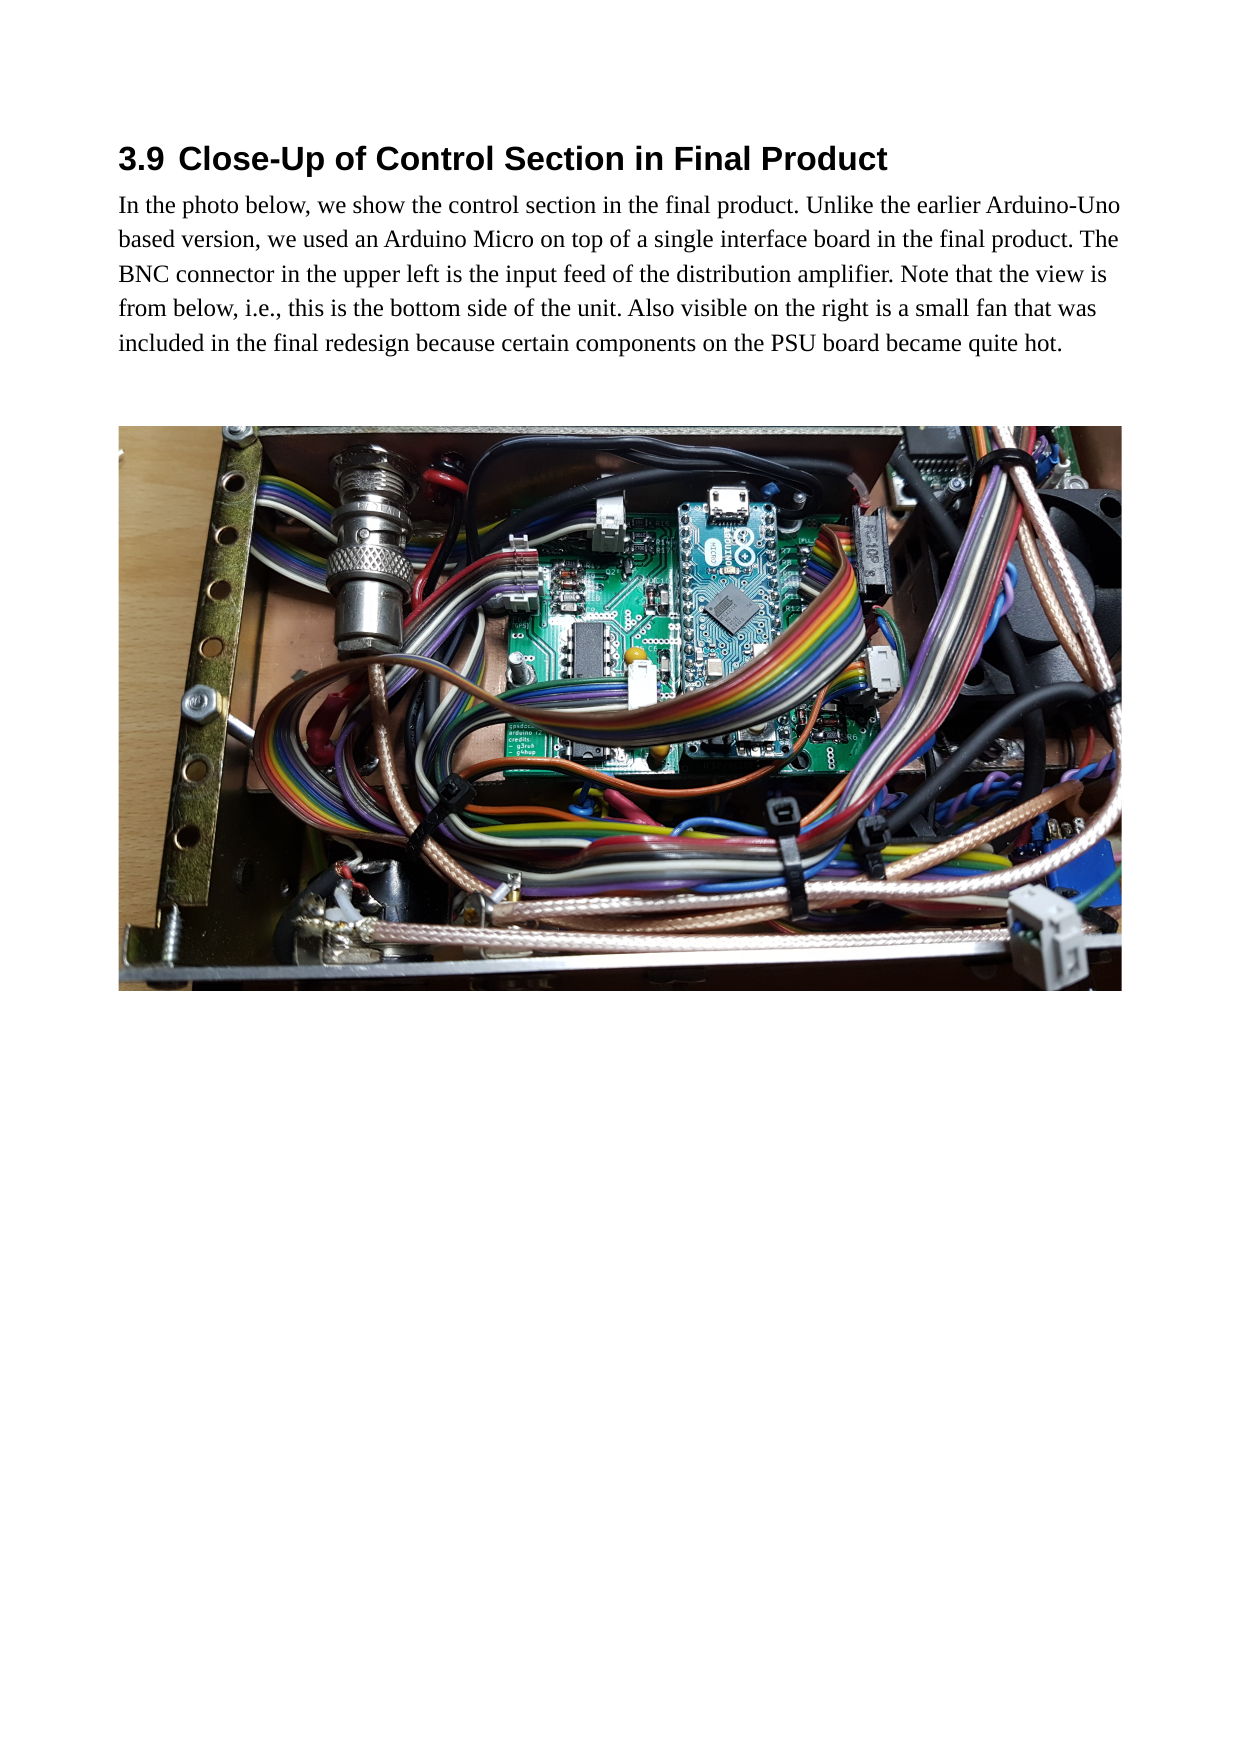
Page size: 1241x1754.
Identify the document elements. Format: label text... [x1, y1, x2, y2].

picture [118, 426, 1122, 991]
subtitle Close-Up of Control Section in Final Product [118, 139, 1122, 178]
text In the photo below, we show the control section in the final product. Unlike the earlier Arduino-Uno based version, we used an Arduino Micro on top of a single interface board in the final product. The BNC connector in the upper left is the input feed of the distribution amplifier. Note that the view is from below, i.e., this is the bottom side of the unit. Also visible on the right is a small fan that was included in the final redesign because certain components on the PSU board became quite hot. [118, 190, 1122, 357]
